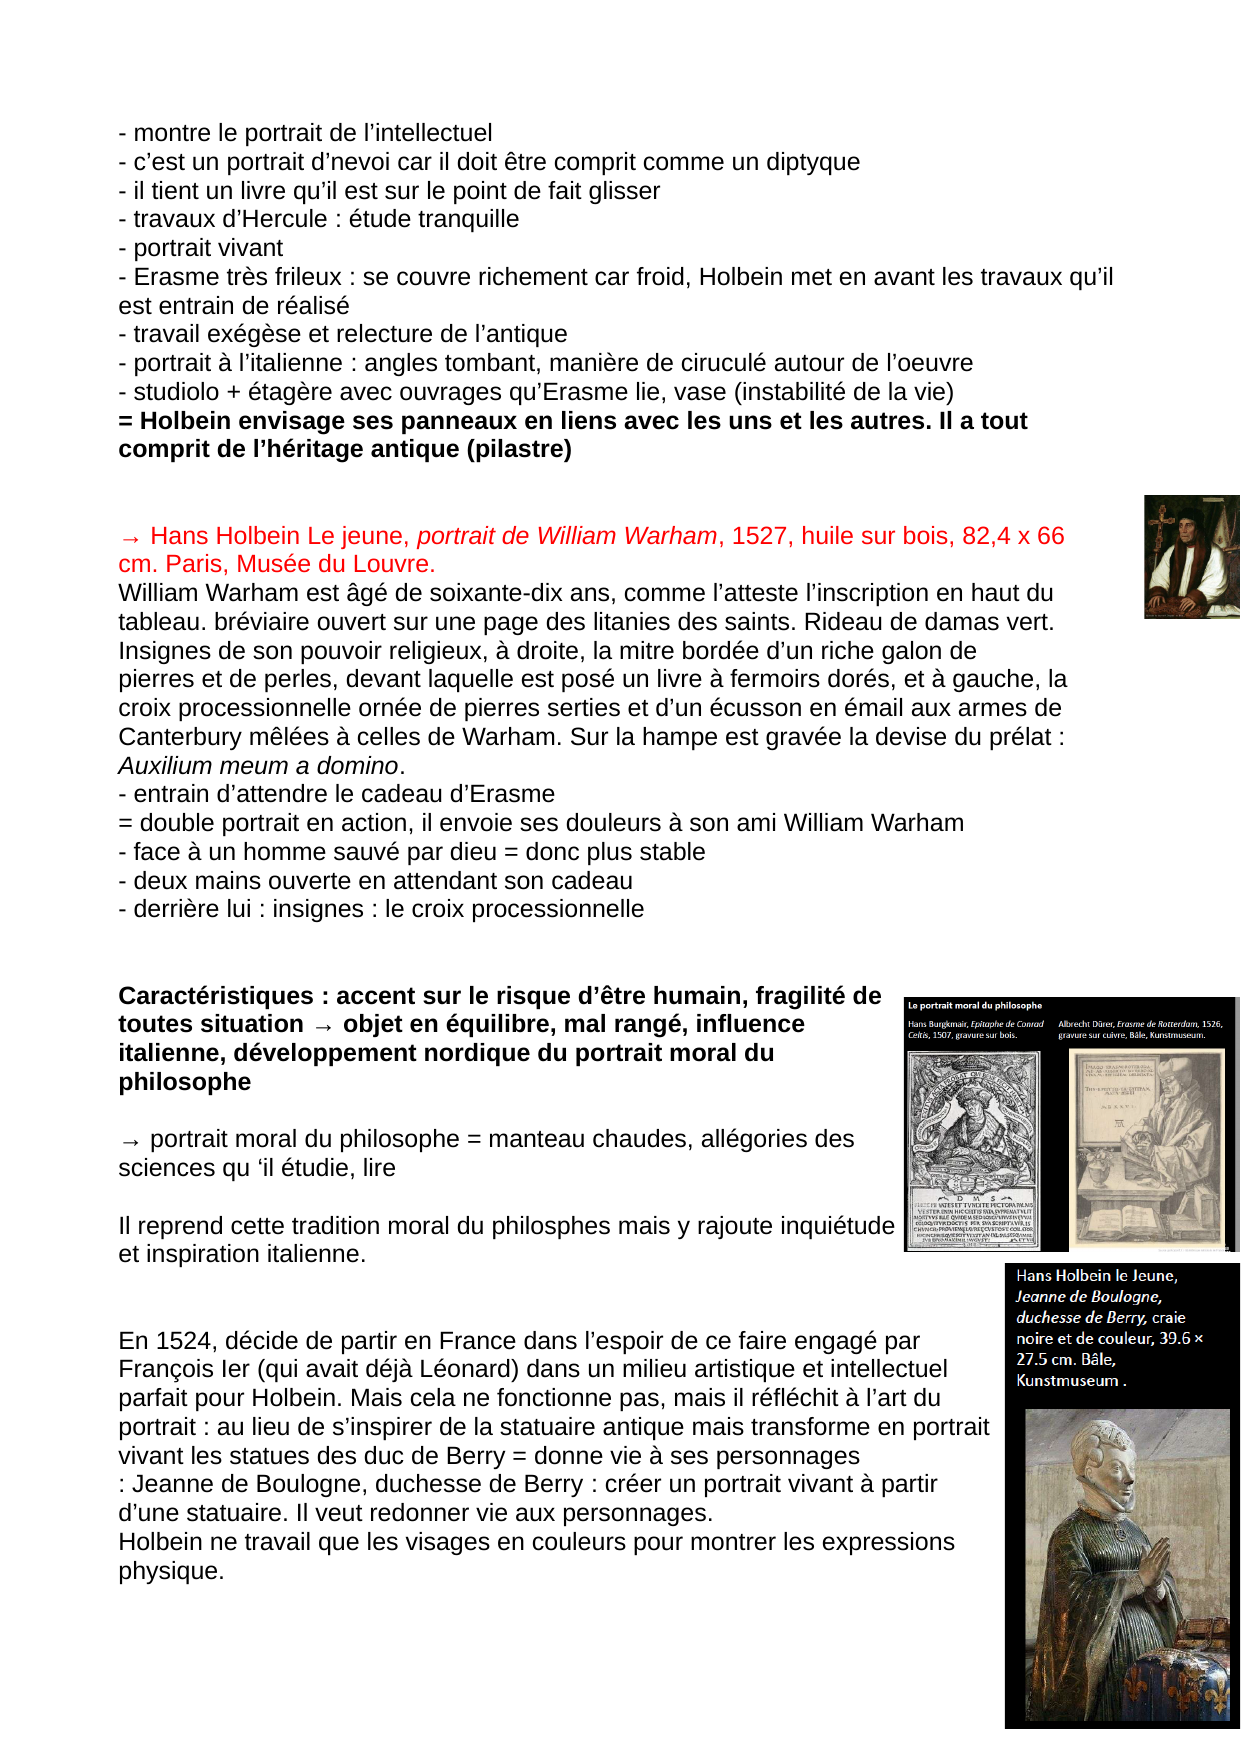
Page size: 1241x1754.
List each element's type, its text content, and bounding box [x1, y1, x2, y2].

text = Holbein envisage ses panneaux en liens avec les uns et les autres. Il a tout comprit de l’héritage antique (pilastre) [118, 406, 1122, 463]
text → portrait moral du philosophe = manteau chaudes, allégories des sciences qu ‘il étudie, lire [118, 1124, 903, 1182]
text - c’est un portrait d’nevoi car il doit être comprit comme un diptyque [118, 147, 1122, 176]
picture [1004, 1263, 1241, 1729]
text En 1524, décide de partir en France dans l’espoir de ce faire engagé par François Ier (qui avait déjà Léonard) dans un milieu artistique et intellectuel parfait pour Holbein. Mais cela ne fonctionne pas, mais il réfléchit à l’art du portrait : au lieu de s’inspirer de la statuaire antique mais transforme en portrait vivant les statues des duc de Berry = donne vie à ses personnages [118, 1326, 1004, 1469]
text - montre le portrait de l’intellectuel [118, 118, 1122, 147]
text pierres et de perles, devant laquelle est posé un livre à fermoirs dorés, et à gauche, la [118, 664, 1122, 693]
text : Jeanne de Boulogne, duchesse de Berry : créer un portrait vivant à partir d’une statuaire. Il veut redonner vie aux personnages. [118, 1469, 1004, 1527]
text - entrain d’attendre le cadeau d’Erasme [118, 779, 1122, 808]
text → Hans Holbein Le jeune, portrait de William Warham, 1527, huile sur bois, 82,4 x 66 [118, 521, 1122, 549]
text - face à un homme sauvé par dieu = donc plus stable [118, 837, 1122, 866]
text - derrière lui : insignes : le croix processionnelle [118, 894, 1122, 923]
text - travaux d’Hercule : étude tranquille [118, 204, 1122, 233]
text William Warham est âgé de soixante-dix ans, comme l’atteste l’inscription en haut du tableau. bréviaire ouvert sur une page des litanies des saints. Rideau de damas vert. Insignes de son pouvoir religieux, à droite, la mitre bordée d’un riche galon de [118, 578, 1122, 664]
text Caractéristiques : accent sur le risque d’être humain, fragilité de toutes situation → objet en équilibre, mal rangé, influence italienne, développement nordique du portrait moral du philosophe [118, 981, 1122, 1096]
text - deux mains ouverte en attendant son cadeau [118, 866, 1122, 894]
text Il reprend cette tradition moral du philosphes mais y rajoute inquiétude et inspiration italienne. [118, 1211, 1122, 1268]
text - portrait à l’italienne : angles tombant, manière de ciruculé autour de l’oeuvre [118, 348, 1122, 377]
text - il tient un livre qu’il est sur le point de fait glisser [118, 176, 1122, 204]
picture [903, 997, 1240, 1252]
text Holbein ne travail que les visages en couleurs pour montrer les expressions physique. [118, 1527, 1004, 1584]
text = double portrait en action, il envoie ses douleurs à son ami William Warham [118, 808, 1122, 837]
text - studiolo + étagère avec ouvrages qu’Erasme lie, vase (instabilité de la vie) [118, 377, 1122, 406]
text - Erasme très frileux : se couvre richement car froid, Holbein met en avant les travaux qu’il est entrain de réalisé [118, 262, 1122, 319]
picture [1144, 495, 1240, 619]
text cm. Paris, Musée du Louvre. [118, 549, 1122, 578]
text croix processionnelle ornée de pierres serties et d’un écusson en émail aux armes de Canterbury mêlées à celles de Warham. Sur la hampe est gravée la devise du prélat : Auxilium meum a domino. [118, 693, 1122, 779]
text - portrait vivant [118, 233, 1122, 262]
text - travail exégèse et relecture de l’antique [118, 319, 1122, 348]
